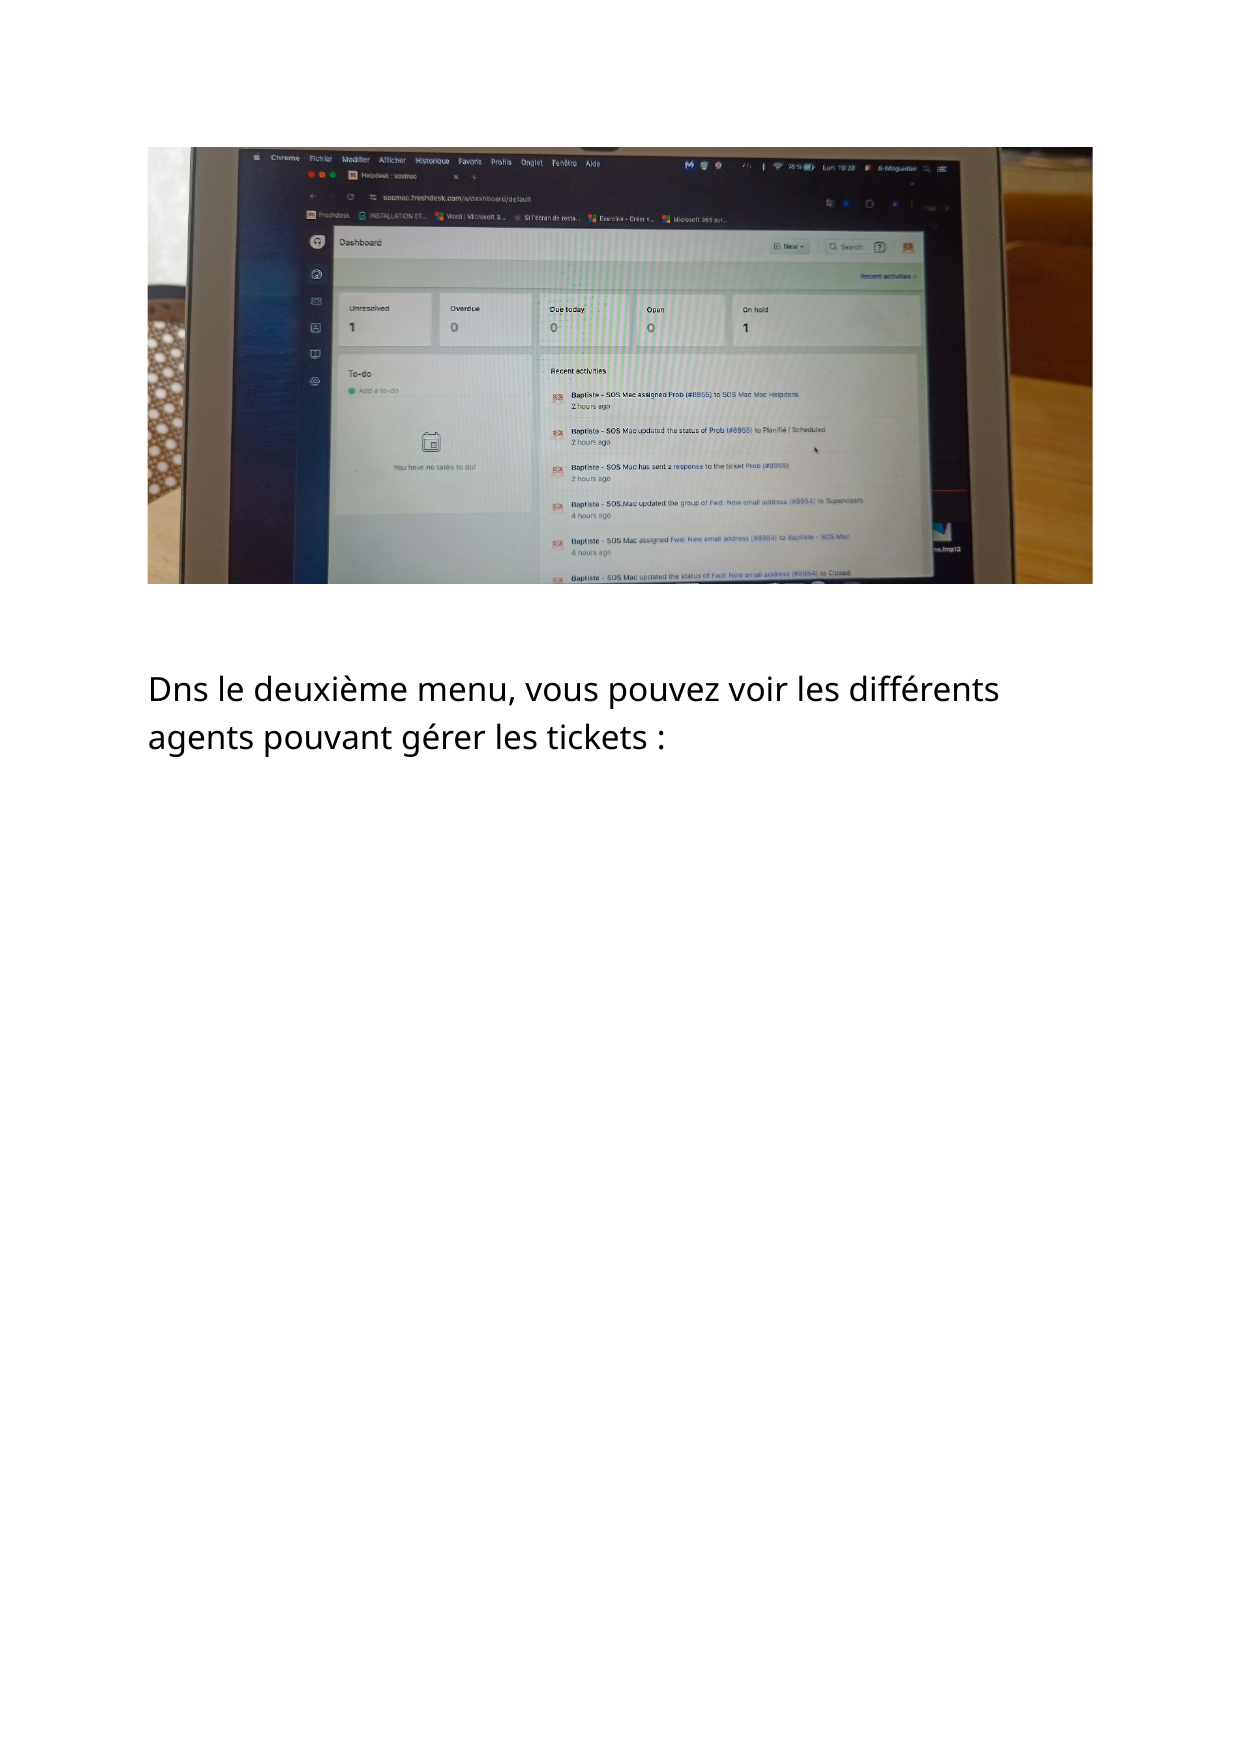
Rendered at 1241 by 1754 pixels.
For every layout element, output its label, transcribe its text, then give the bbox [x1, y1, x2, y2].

text Dns le deuxième menu, vous pouvez voir les différents agents pouvant gérer les tickets : [148, 666, 1093, 759]
